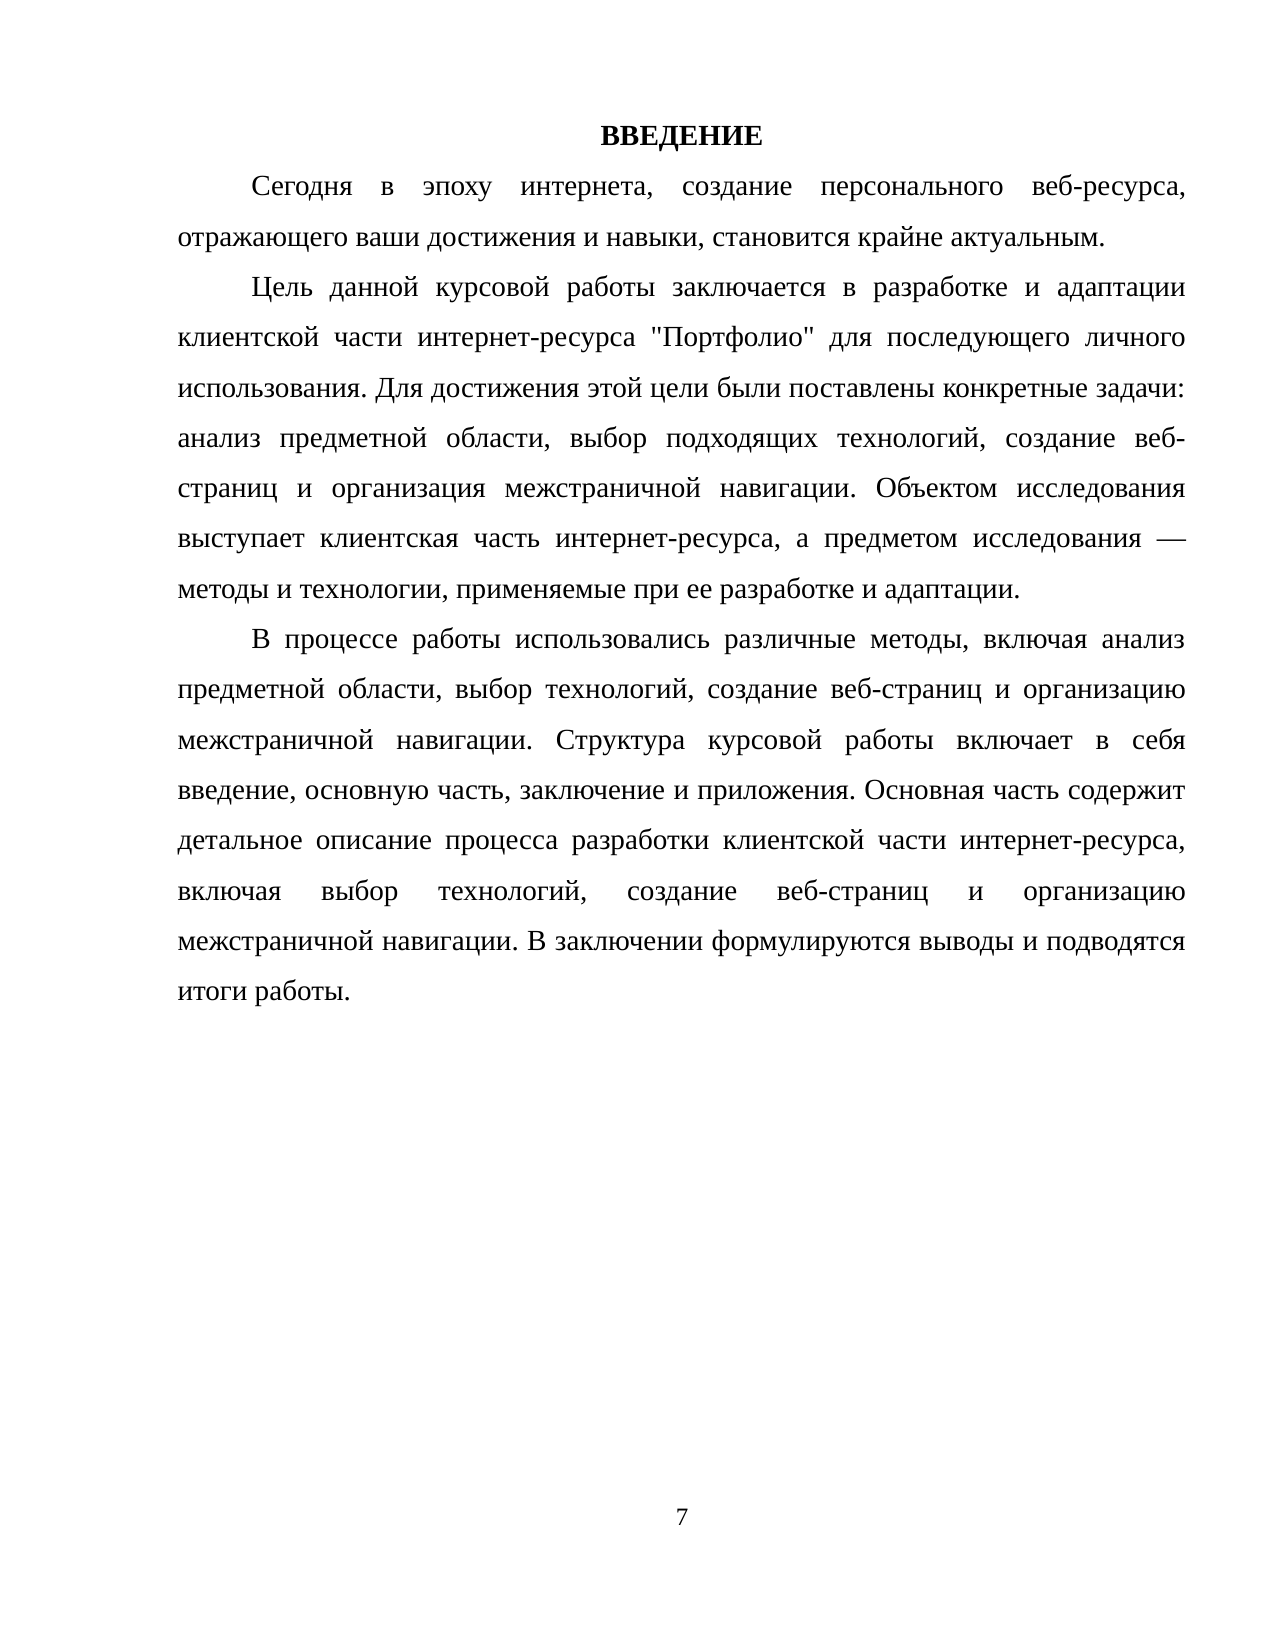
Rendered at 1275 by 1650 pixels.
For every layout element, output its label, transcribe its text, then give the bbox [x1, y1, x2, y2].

text Сегодня в эпоху интернета, создание персонального веб-ресурса, отражающего ваши достижения и навыки, становится крайне актуальным. [177, 168, 1186, 252]
text ВВЕДЕНИЕ [177, 118, 1186, 152]
text Цель данной курсовой работы заключается в разработке и адаптации клиентской части интернет-ресурса "Портфолио" для последующего личного использования. Для достижения этой цели были поставлены конкретные задачи: анализ предметной области, выбор подходящих технологий, создание веб-страниц и организация межстраничной навигации. Объектом исследования выступает клиентская часть интернет-ресурса, а предметом исследования — методы и технологии, применяемые при ее разработке и адаптации. [177, 269, 1186, 604]
text В процессе работы использовались различные методы, включая анализ предметной области, выбор технологий, создание веб-страниц и организацию межстраничной навигации. Структура курсовой работы включает в себя введение, основную часть, заключение и приложения. Основная часть содержит детальное описание процесса разработки клиентской части интернет-ресурса, включая выбор технологий, создание веб-страниц и организацию межстраничной навигации. В заключении формулируются выводы и подводятся итоги работы. [177, 621, 1186, 1007]
